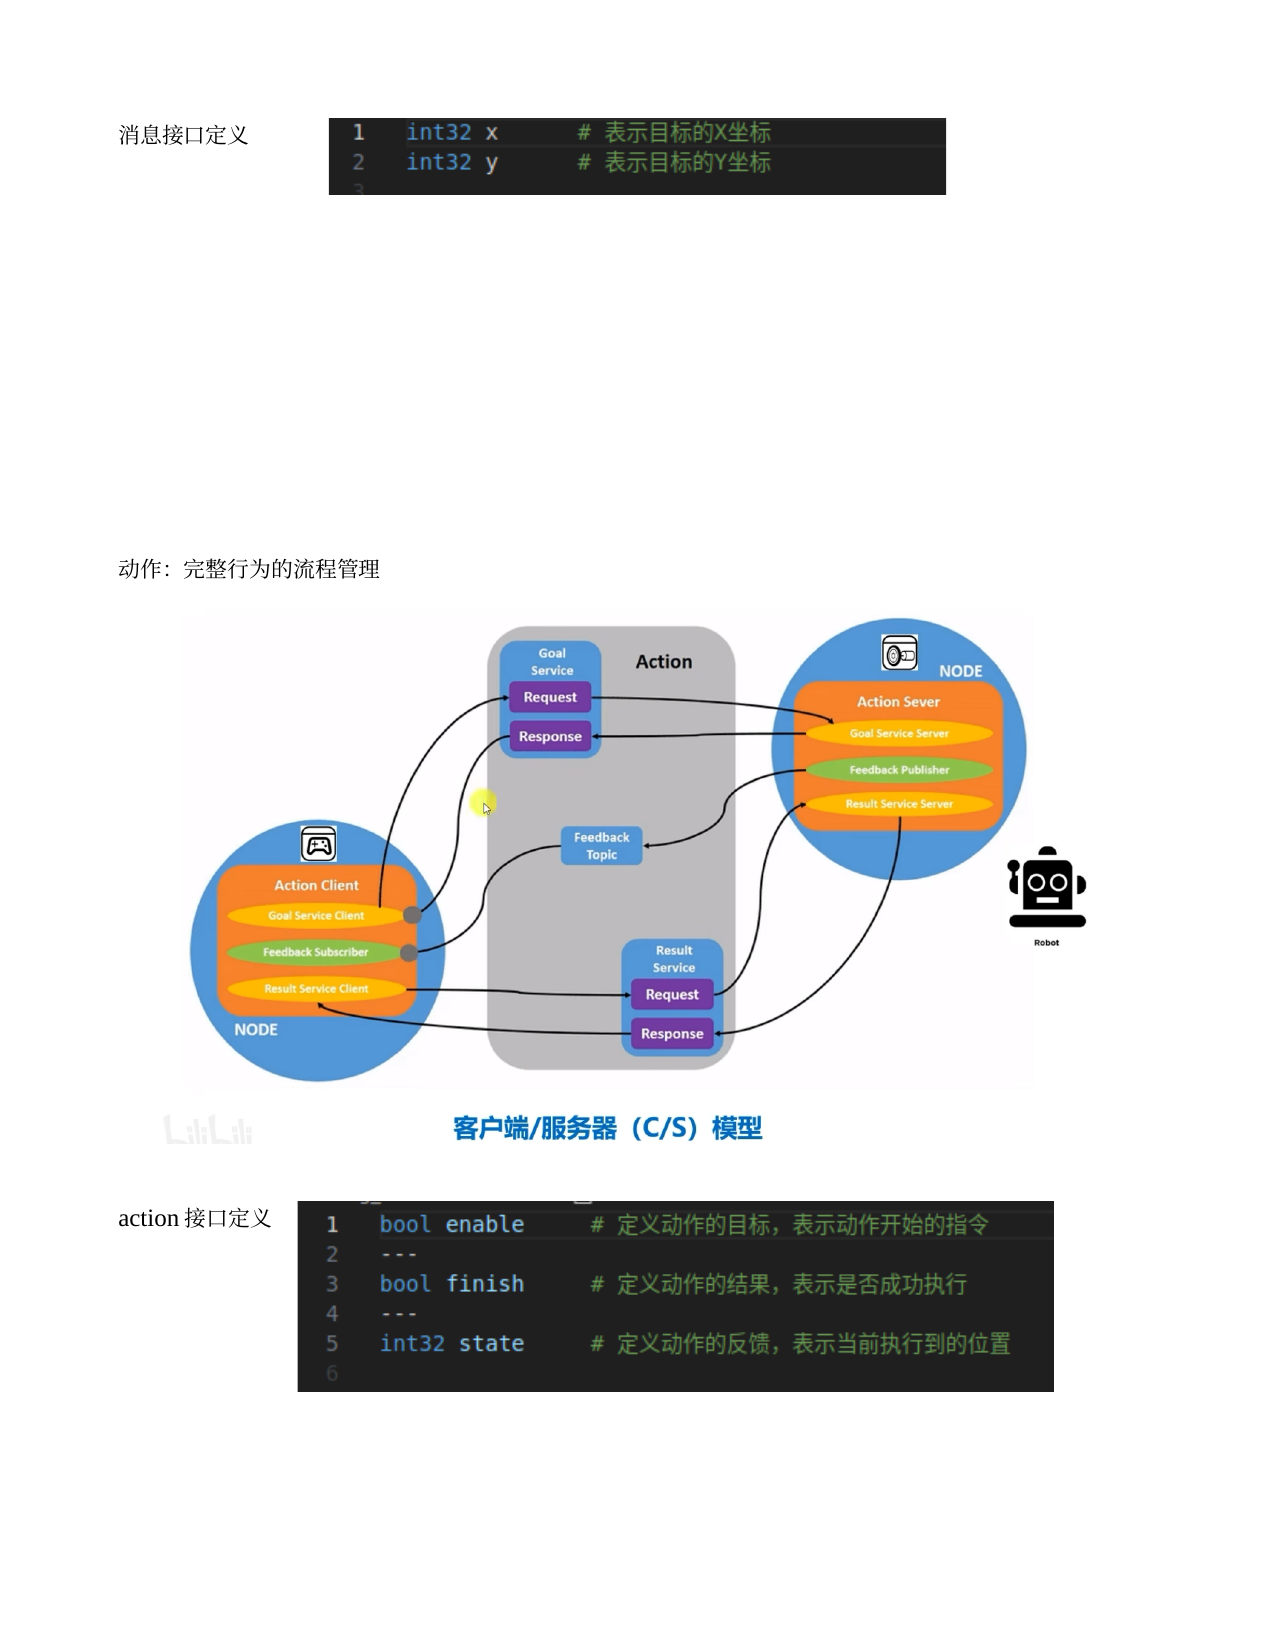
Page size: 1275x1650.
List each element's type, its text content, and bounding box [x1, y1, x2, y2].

text 动作：完整行为的流程管理 [118, 552, 1157, 583]
text [947, 118, 1157, 149]
text [1054, 1201, 1157, 1233]
text action接口定义 [118, 1201, 297, 1233]
text 消息接口定义 [118, 118, 328, 149]
picture [328, 118, 947, 195]
picture [107, 591, 1146, 1144]
picture [297, 1201, 1054, 1392]
